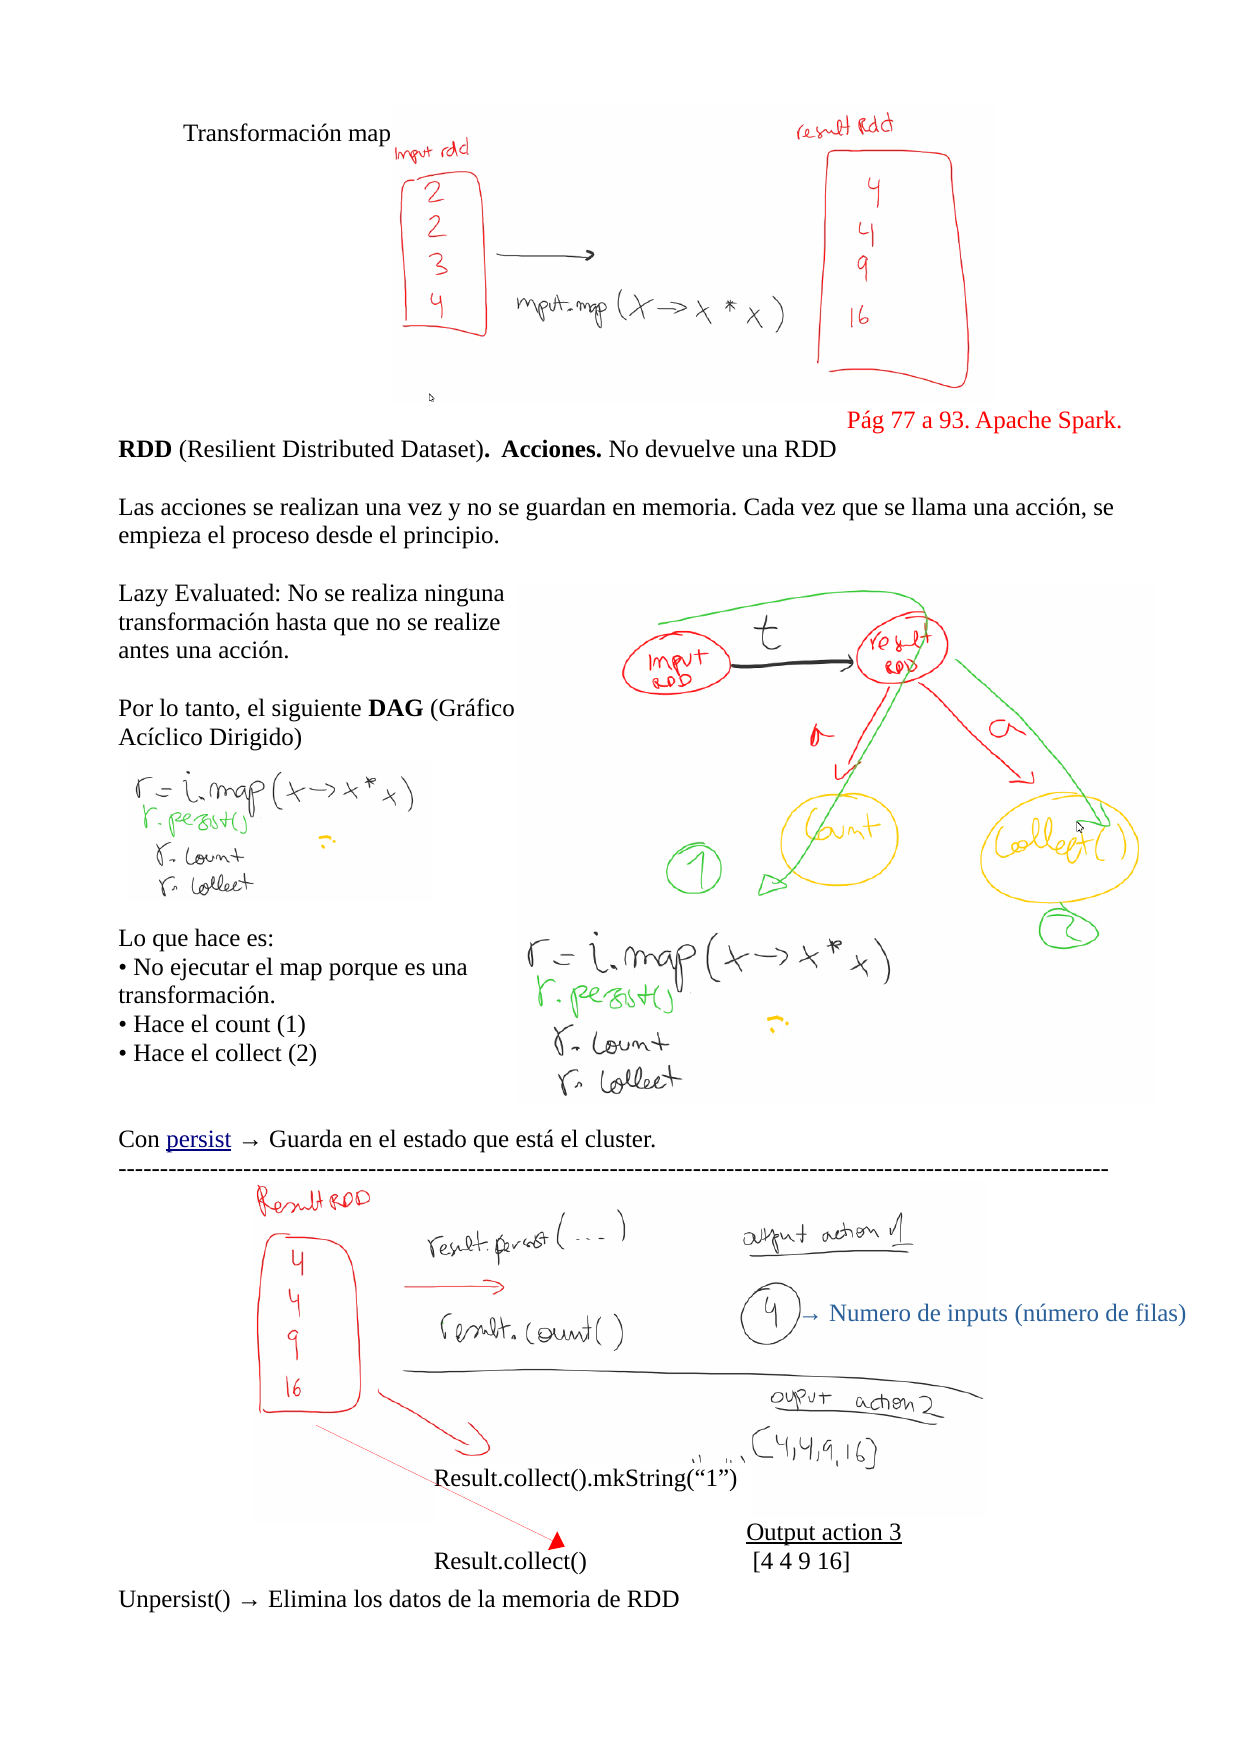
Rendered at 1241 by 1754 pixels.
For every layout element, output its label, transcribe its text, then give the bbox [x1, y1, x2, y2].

text • Hace el count (1) • Hace el collect (2) [118, 1009, 516, 1067]
text Con persist → Guarda en el estado que está el cluster. [118, 1124, 1122, 1153]
picture [516, 583, 1157, 1103]
picture [252, 1181, 988, 1524]
text RDD (Resilient Distributed Dataset). Acciones. No devuelve una RDD [118, 434, 1122, 463]
text • No ejecutar el map porque es una transformación. [118, 952, 516, 1009]
picture [127, 760, 433, 902]
text [994, 118, 1122, 147]
text Lo que hace es: [118, 923, 516, 952]
text Por lo tanto, el siguiente DAG (Gráfico Acíclico Dirigido) [118, 693, 516, 751]
text Unpersist() → Elimina los datos de la memoria de RDD [118, 1584, 1122, 1613]
text Pág 77 a 93. Apache Spark. [118, 406, 1122, 434]
text Transformación map [118, 118, 390, 147]
text ----------------------------------------------------------------------------------------------------------------------- [118, 1153, 1122, 1182]
text Lazy Evaluated: No se realiza ninguna transformación hasta que no se realize antes una acción. [118, 578, 1122, 664]
text Las acciones se realizan una vez y no se guardan en memoria. Cada vez que se llama una acción, se empieza el proceso desde el principio. [118, 492, 1122, 549]
picture [390, 103, 994, 402]
